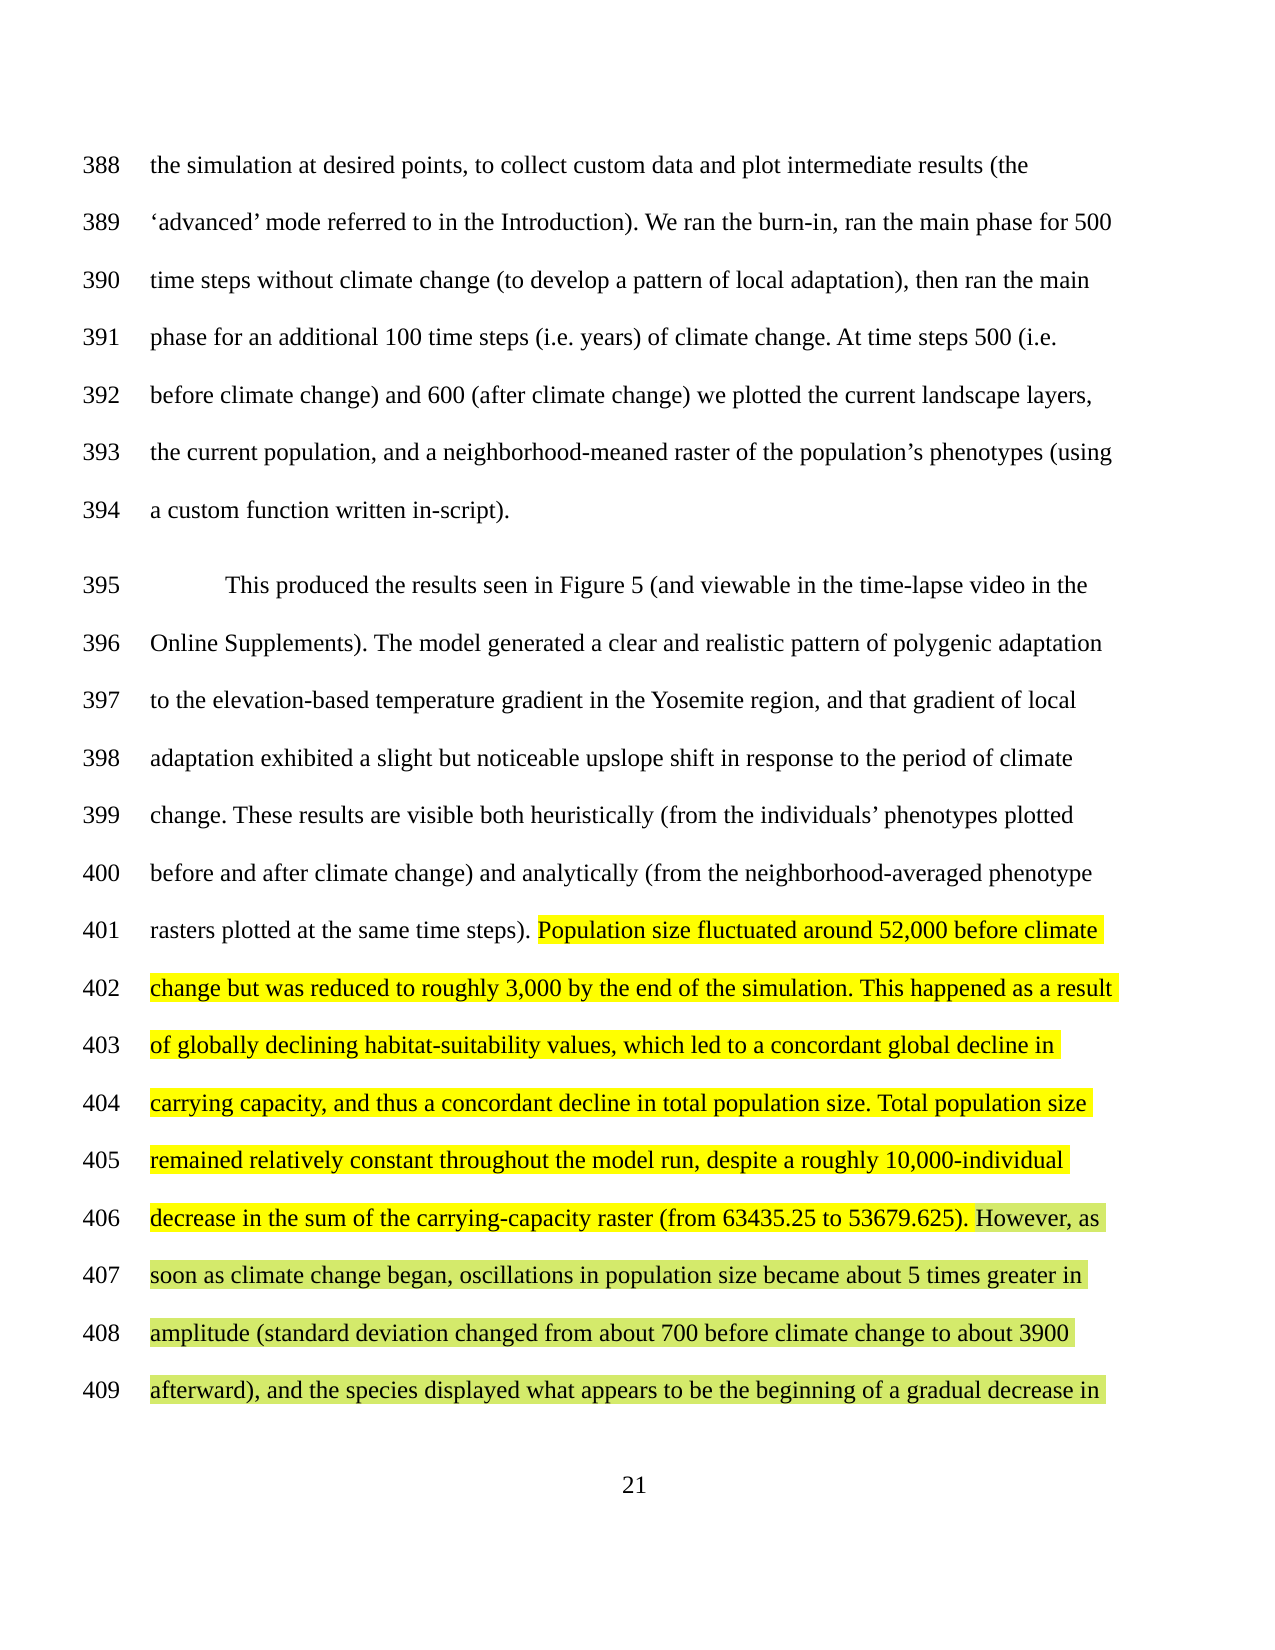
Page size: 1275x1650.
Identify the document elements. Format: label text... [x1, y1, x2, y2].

text the simulation at desired points, to collect custom data and plot intermediate results (the ‘advanced’ mode referred to in the Introduction). We ran the burn-in, ran the main phase for 500 time steps without climate change (to develop a pattern of local adaptation), then ran the main phase for an additional 100 time steps (i.e. years) of climate change. At time steps 500 (i.e. before climate change) and 600 (after climate change) we plotted the current landscape layers, the current population, and a neighborhood-meaned raster of the population’s phenotypes (using a custom function written in-script). [150, 150, 1125, 524]
text This produced the results seen in Figure 5 (and viewable in the time-lapse video in the Online Supplements). The model generated a clear and realistic pattern of polygenic adaptation to the elevation-based temperature gradient in the Yosemite region, and that gradient of local adaptation exhibited a slight but noticeable upslope shift in response to the period of climate change. These results are visible both heuristically (from the individuals’ phenotypes plotted before and after climate change) and analytically (from the neighborhood-averaged phenotype rasters plotted at the same time steps). Population size fluctuated around 52,000 before climate change but was reduced to roughly 3,000 by the end of the simulation. This happened as a result of globally declining habitat-suitability values, which led to a concordant global decline in carrying capacity, and thus a concordant decline in total population size. Total population size remained relatively constant throughout the model run, despite a roughly 10,000-individual decrease in the sum of the carrying-capacity raster (from 63435.25 to 53679.625). However, as soon as climate change began, oscillations in population size became about 5 times greater in amplitude (standard deviation changed from about 700 before climate change to about 3900 afterward), and the species displayed what appears to be the beginning of a gradual decrease in [150, 570, 1125, 1404]
